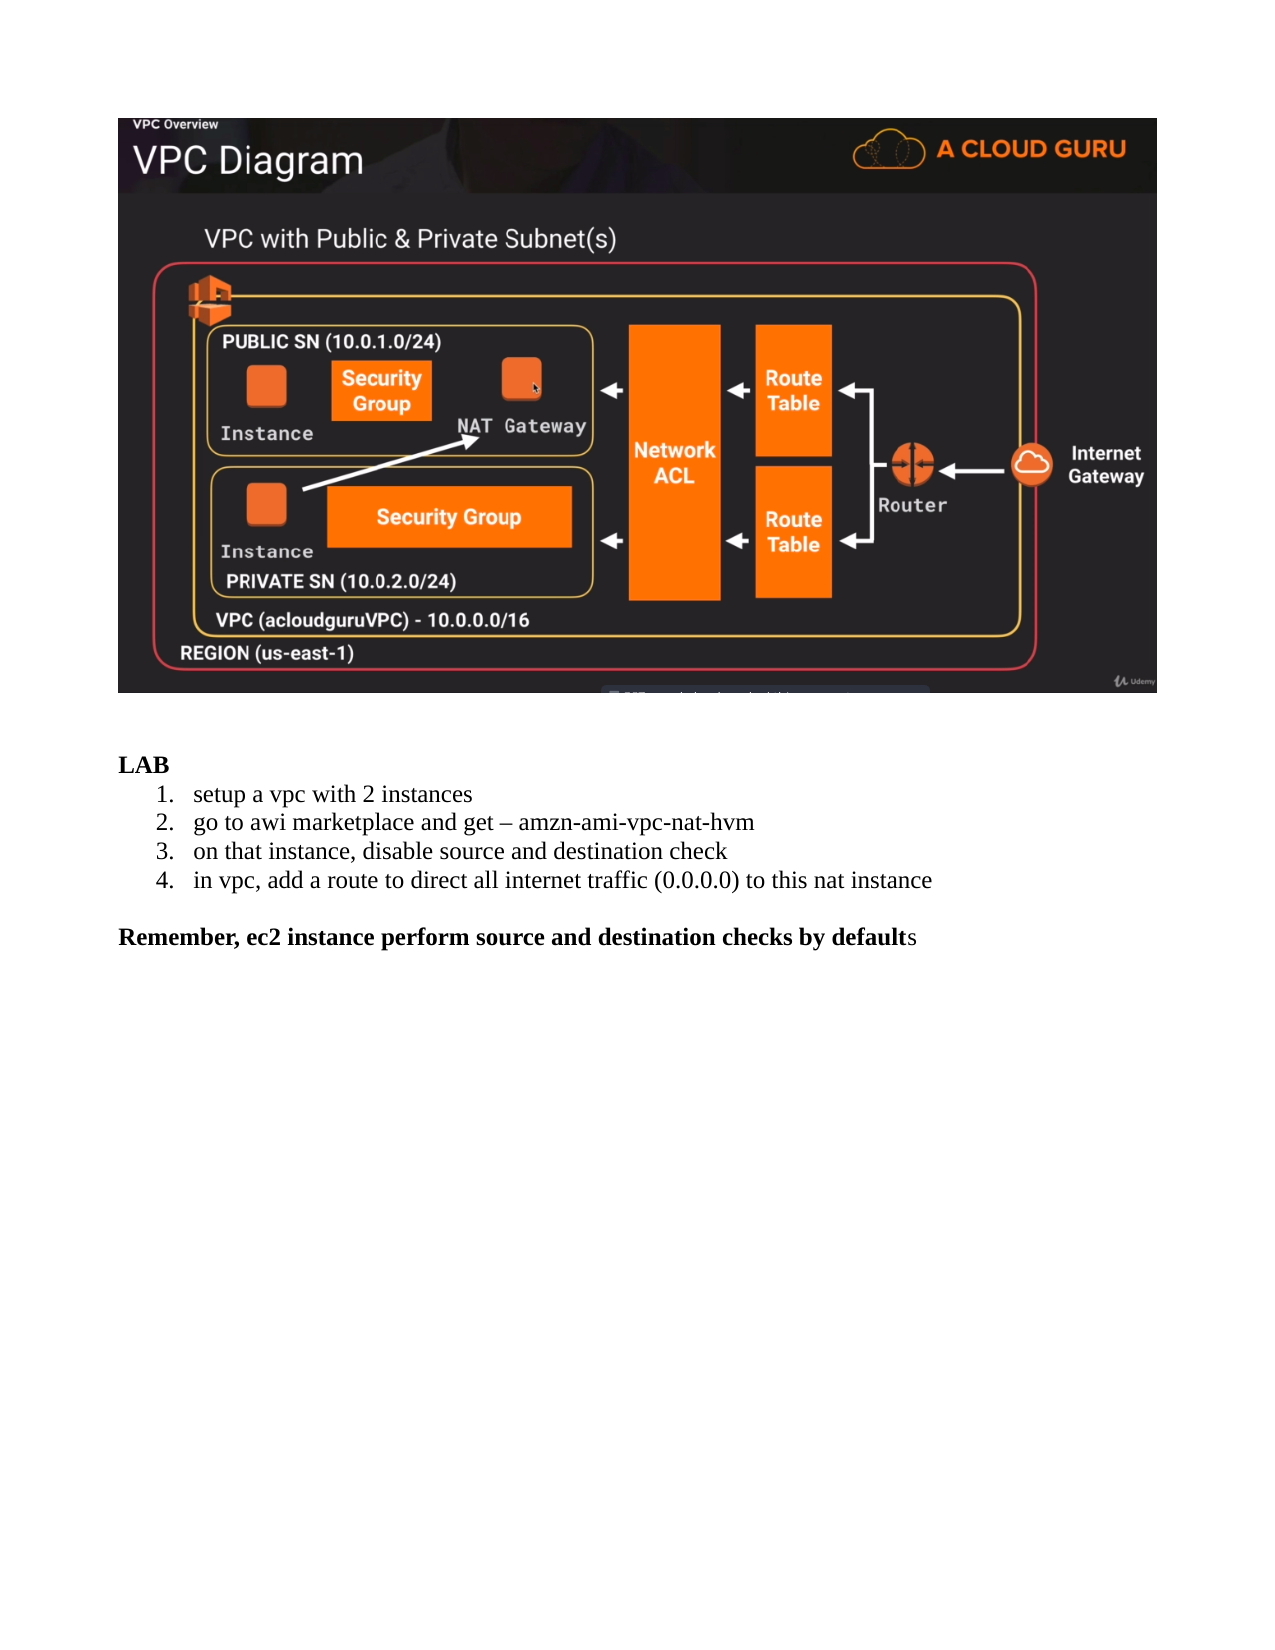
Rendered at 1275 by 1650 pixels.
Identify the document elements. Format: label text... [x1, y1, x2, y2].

text LAB [118, 750, 1157, 779]
text Remember, ec2 instance perform source and destination checks by defaults [118, 922, 1157, 951]
list go to awi marketplace and get – amzn-ami-vpc-nat-hvm [156, 807, 1157, 836]
list setup a vpc with 2 instances [156, 779, 1157, 807]
list on that instance, disable source and destination check [156, 836, 1157, 865]
picture [118, 118, 1157, 693]
list in vpc, add a route to direct all internet traffic (0.0.0.0) to this nat instance [156, 865, 1157, 894]
